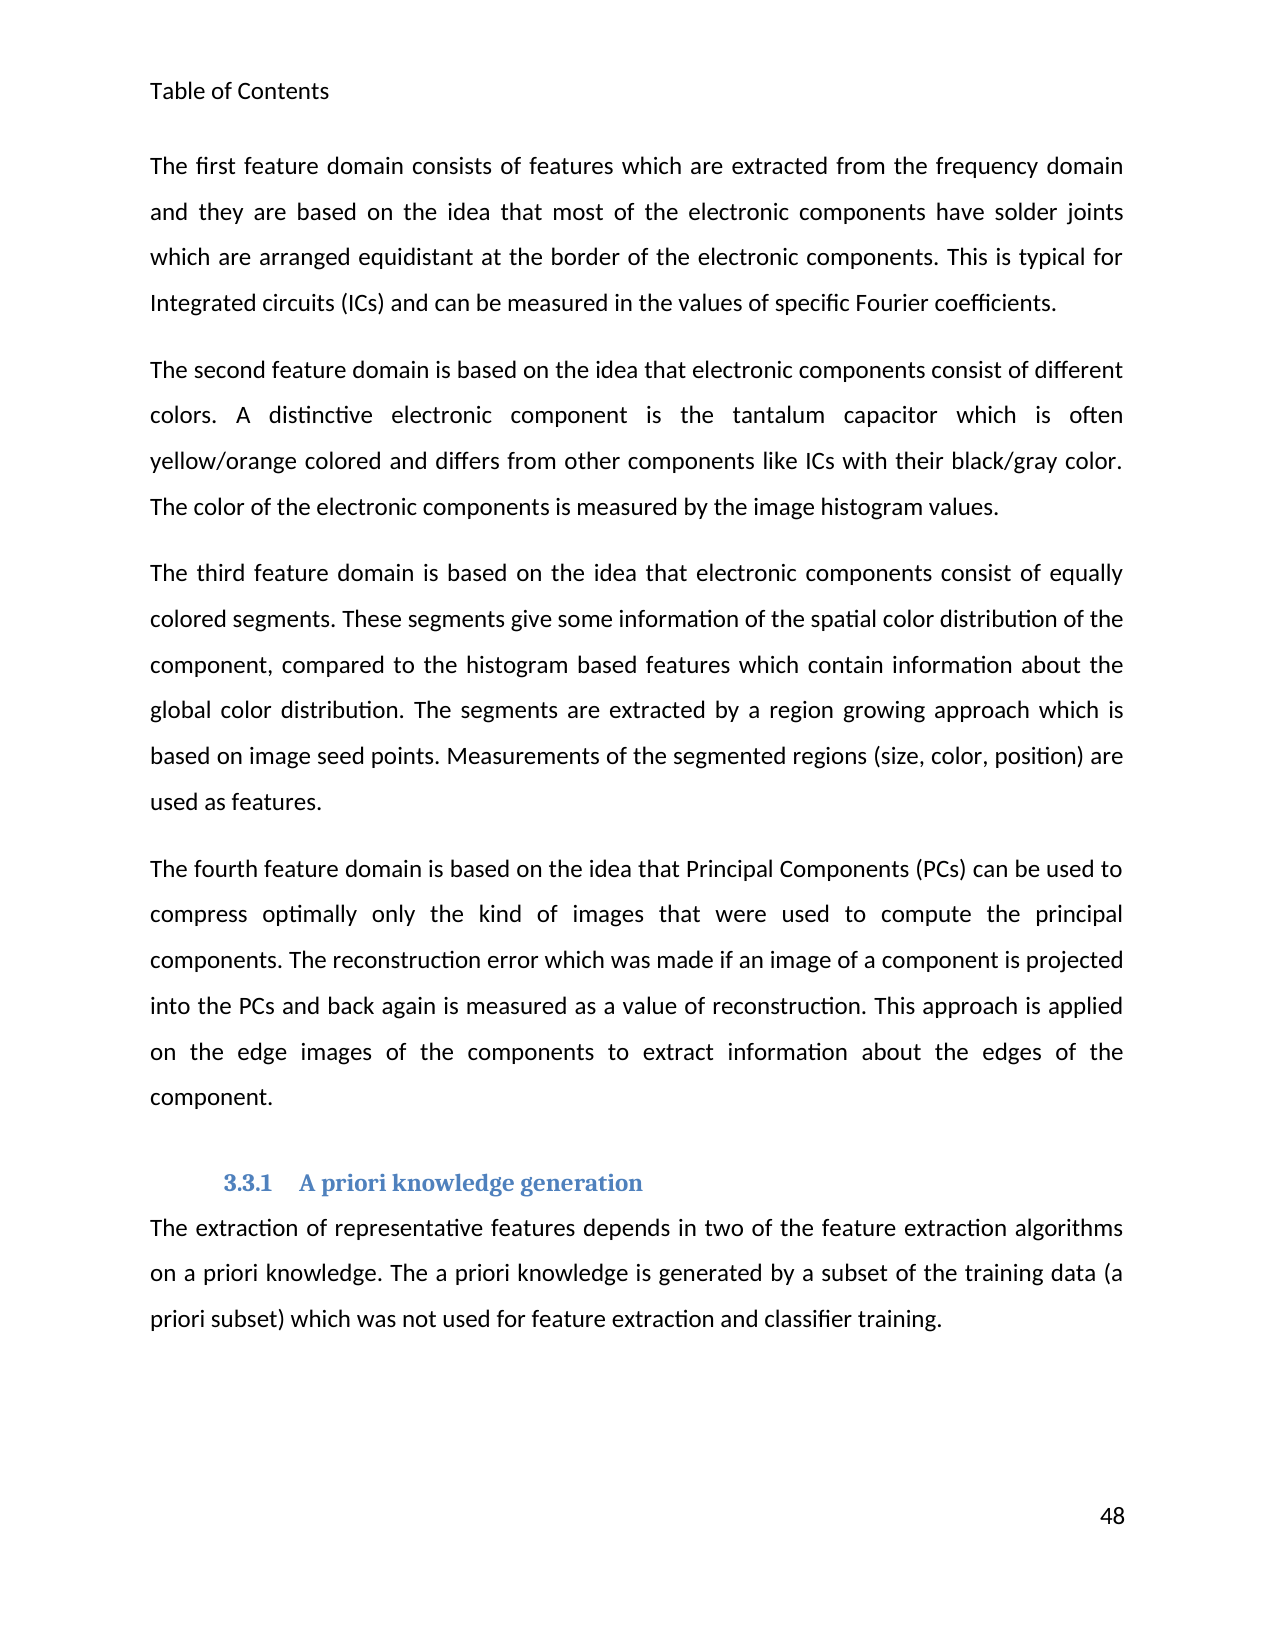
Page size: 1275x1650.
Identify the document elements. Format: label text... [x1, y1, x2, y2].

text The extraction of representative features depends in two of the feature extraction algorithms on a priori knowledge. The a priori knowledge is generated by a subset of the training data (a priori subset) which was not used for feature extraction and classifier training. [150, 1212, 1125, 1334]
text The first feature domain consists of features which are extracted from the frequency domain and they are based on the idea that most of the electronic components have solder joints which are arranged equidistant at the border of the electronic components. This is typical for Integrated circuits (ICs) and can be measured in the values of specific Fourier coefficients. [150, 150, 1125, 318]
text The second feature domain is based on the idea that electronic components consist of different colors. A distinctive electronic component is the tantalum capacitor which is often yellow/orange colored and differs from other components like ICs with their black/gray color. The color of the electronic components is measured by the image histogram values. [150, 354, 1125, 521]
subtitle A priori knowledge generation [224, 1169, 1125, 1197]
text The third feature domain is based on the idea that electronic components consist of equally colored segments. These segments give some information of the spatial color distribution of the component, compared to the histogram based features which contain information about the global color distribution. The segments are extracted by a region growing approach which is based on image seed points. Measurements of the segmented regions (size, color, position) are used as features. [150, 557, 1125, 817]
text The fourth feature domain is based on the idea that Principal Components (PCs) can be used to compress optimally only the kind of images that were used to compute the principal components. The reconstruction error which was made if an image of a component is projected into the PCs and back again is measured as a value of reconstruction. This approach is applied on the edge images of the components to extract information about the edges of the component. [150, 853, 1125, 1112]
